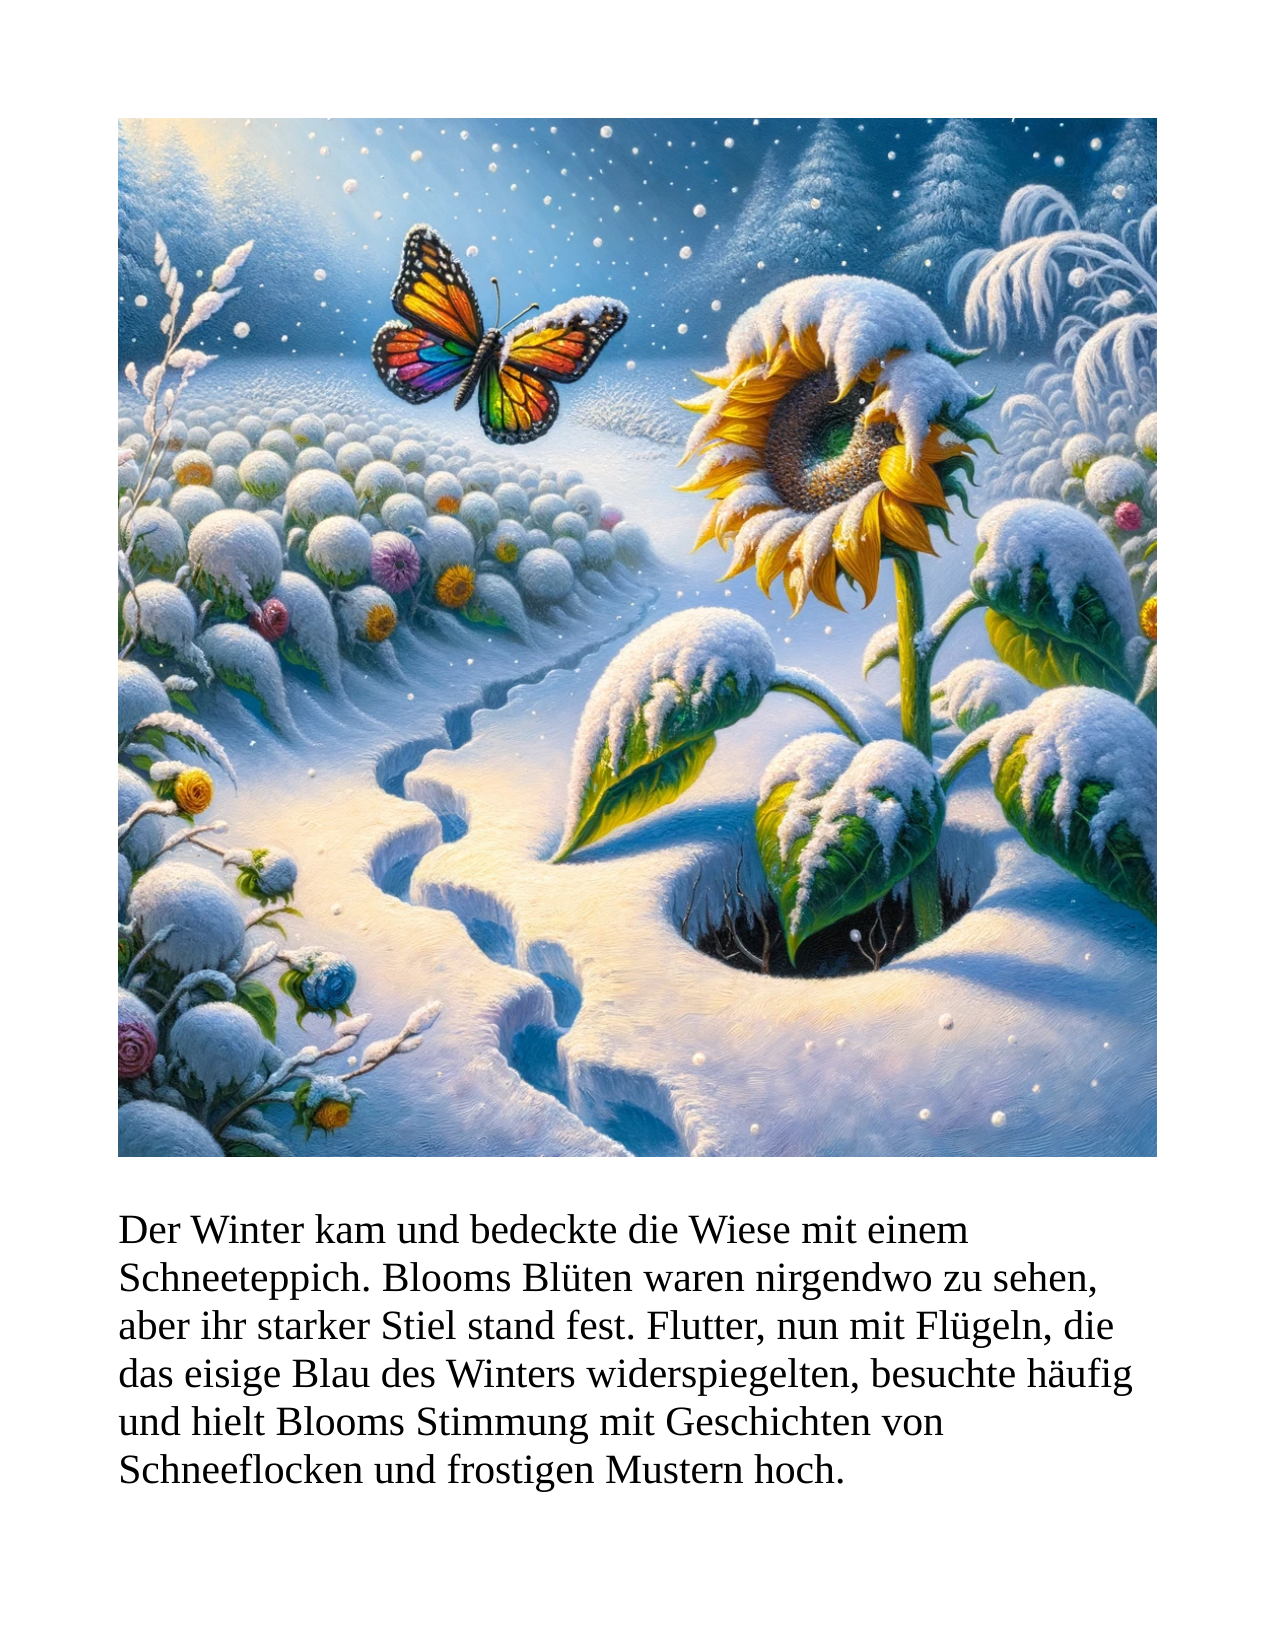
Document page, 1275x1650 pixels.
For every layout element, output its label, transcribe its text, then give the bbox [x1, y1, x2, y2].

picture [118, 118, 1157, 1157]
text Der Winter kam und bedeckte die Wiese mit einem Schneeteppich. Blooms Blüten waren nirgendwo zu sehen, aber ihr starker Stiel stand fest. Flutter, nun mit Flügeln, die das eisige Blau des Winters widerspiegelten, besuchte häufig und hielt Blooms Stimmung mit Geschichten von Schneeflocken und frostigen Mustern hoch. [118, 1205, 1157, 1492]
